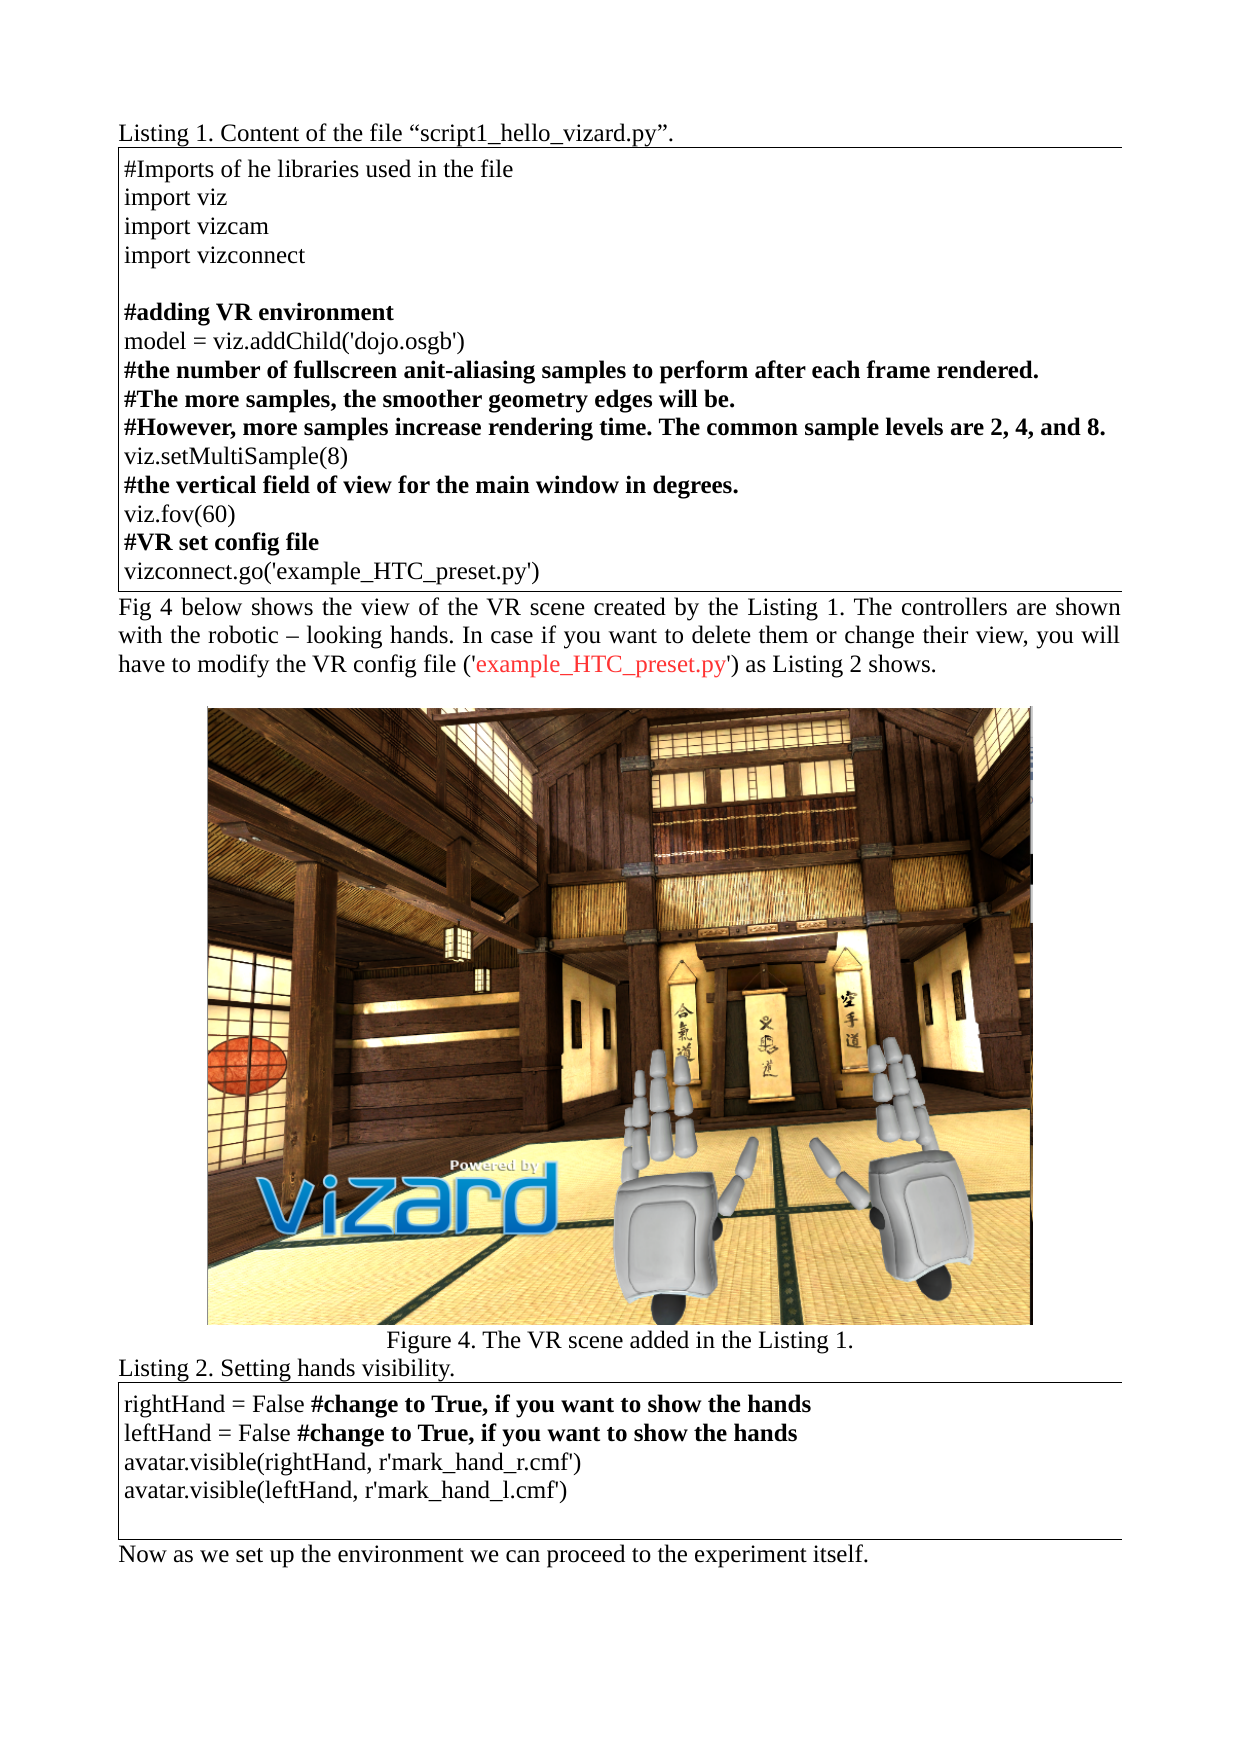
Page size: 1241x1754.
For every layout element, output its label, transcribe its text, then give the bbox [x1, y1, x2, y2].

picture [207, 706, 1033, 1325]
text Figure 4. The VR scene added in the Listing 1. [118, 707, 1122, 1353]
text Listing 1. Content of the file “script1_hello_vizard.py”. [118, 118, 1122, 147]
text Listing 2. Setting hands visibility. [118, 1353, 1122, 1382]
table_header rightHand = False #change to True, if you want to show the hands leftHand = False #change to True, if you want to show the hands avatar.visible(rightHand, r'mark_hand_r.cmf') avatar.visible(leftHand, r'mark_hand_l.cmf') [119, 1383, 1122, 1538]
text Fig 4 below shows the view of the VR scene created by the Listing 1. The controllers are shown with the robotic – looking hands. In case if you want to delete them or change their view, you will have to modify the VR config file ('example_HTC_preset.py') as Listing 2 shows. [118, 592, 1122, 678]
text Now as we set up the environment we can proceed to the experiment itself. [118, 1540, 1122, 1568]
table_header #Imports of he libraries used in the file import viz import vizcam import vizconnect #adding VR environment model = viz.addChild('dojo.osgb') #the number of fullscreen anit-aliasing samples to perform after each frame rendered. #The more samples, the smoother geometry edges will be. #However, more samples increase rendering time. The common sample levels are 2, 4, and 8. viz.setMultiSample(8) #the vertical field of view for the main window in degrees. viz.fov(60) #VR set config file vizconnect.go('example_HTC_preset.py') [119, 148, 1122, 591]
